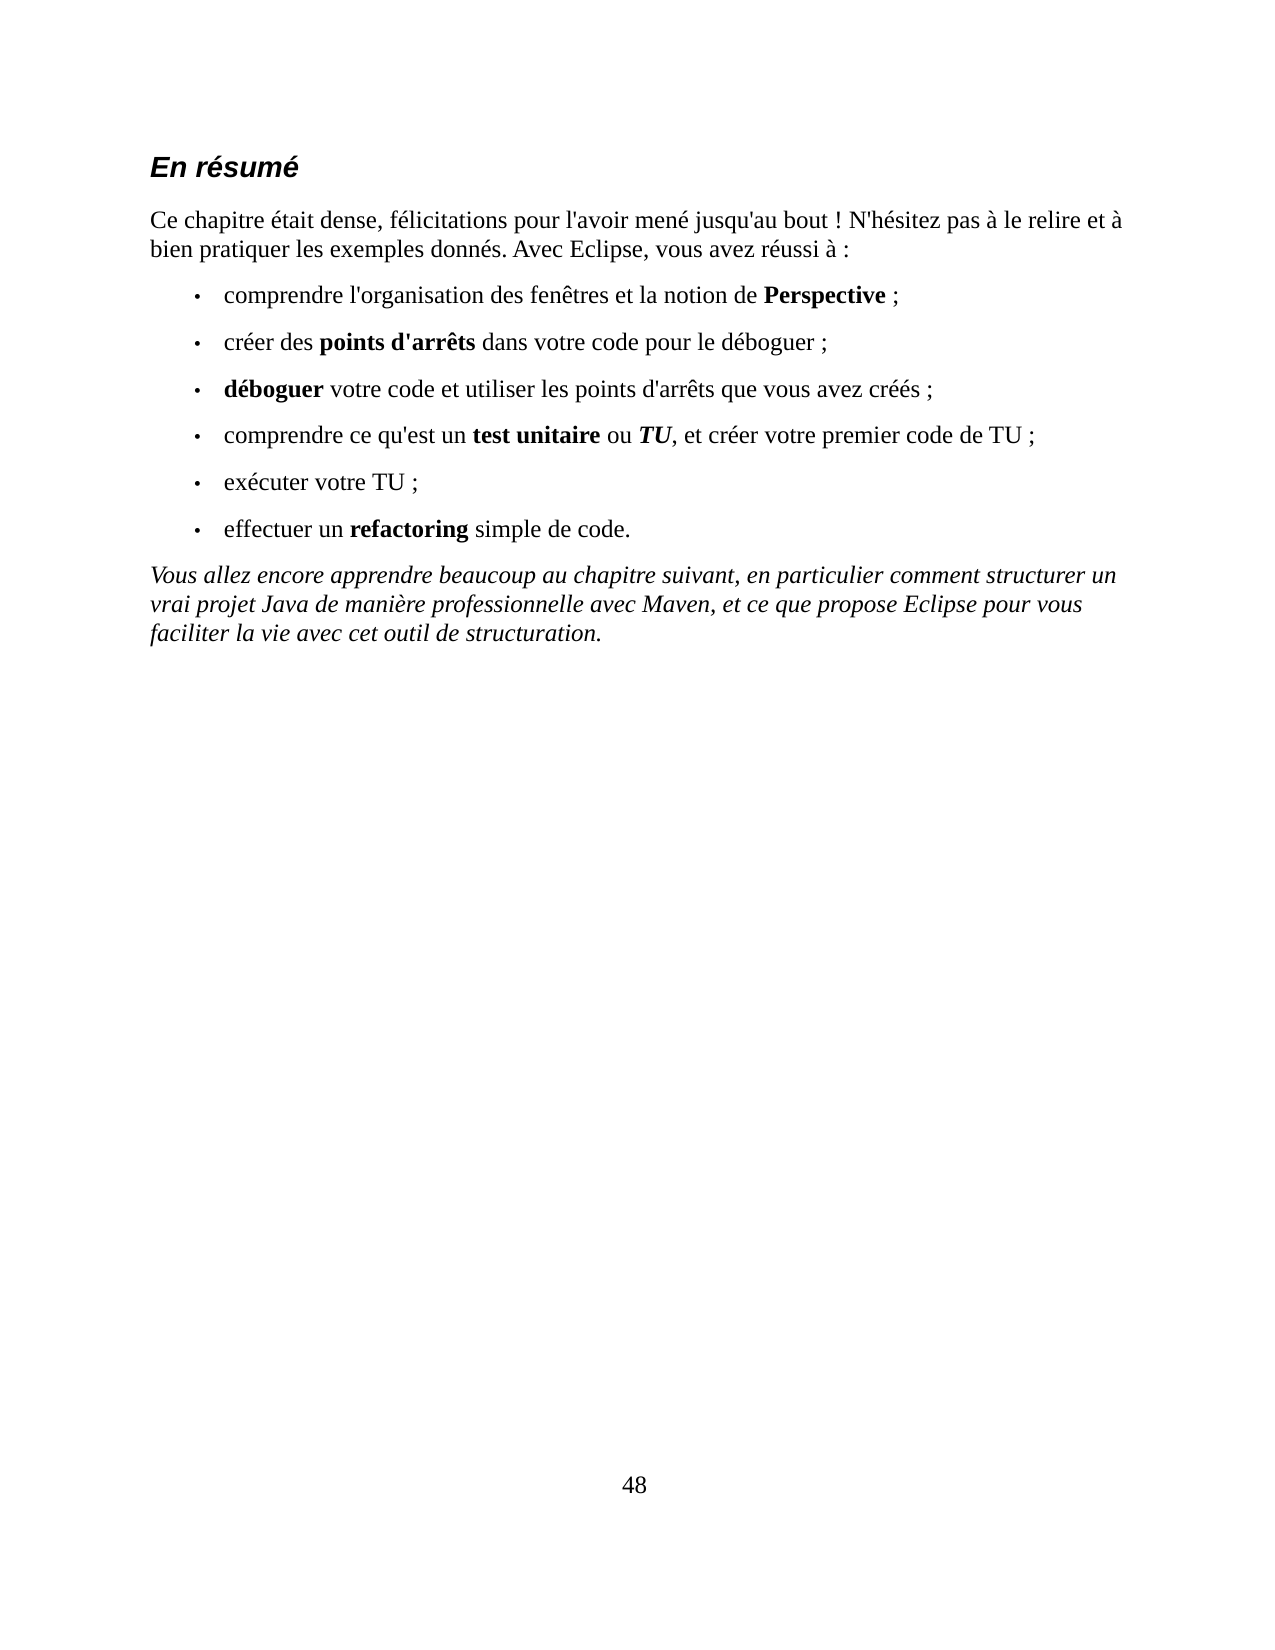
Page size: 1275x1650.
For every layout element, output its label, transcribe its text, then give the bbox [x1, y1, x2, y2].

list créer des points d'arrêts dans votre code pour le déboguer ; [194, 327, 1125, 356]
list effectuer un refactoring simple de code. [194, 514, 1125, 542]
subtitle En résumé [150, 150, 1125, 183]
list comprendre ce qu'est un test unitaire ou TU, et créer votre premier code de TU ; [194, 420, 1125, 449]
list exécuter votre TU ; [194, 467, 1125, 496]
text Vous allez encore apprendre beaucoup au chapitre suivant, en particulier comment structurer un vrai projet Java de manière professionnelle avec Maven, et ce que propose Eclipse pour vous faciliter la vie avec cet outil de structuration. [150, 560, 1125, 647]
list déboguer votre code et utiliser les points d'arrêts que vous avez créés ; [194, 374, 1125, 402]
list comprendre l'organisation des fenêtres et la notion de Perspective ; [194, 280, 1125, 309]
text Ce chapitre était dense, félicitations pour l'avoir mené jusqu'au bout ! N'hésitez pas à le relire et à bien pratiquer les exemples donnés. Avec Eclipse, vous avez réussi à : [150, 205, 1125, 262]
